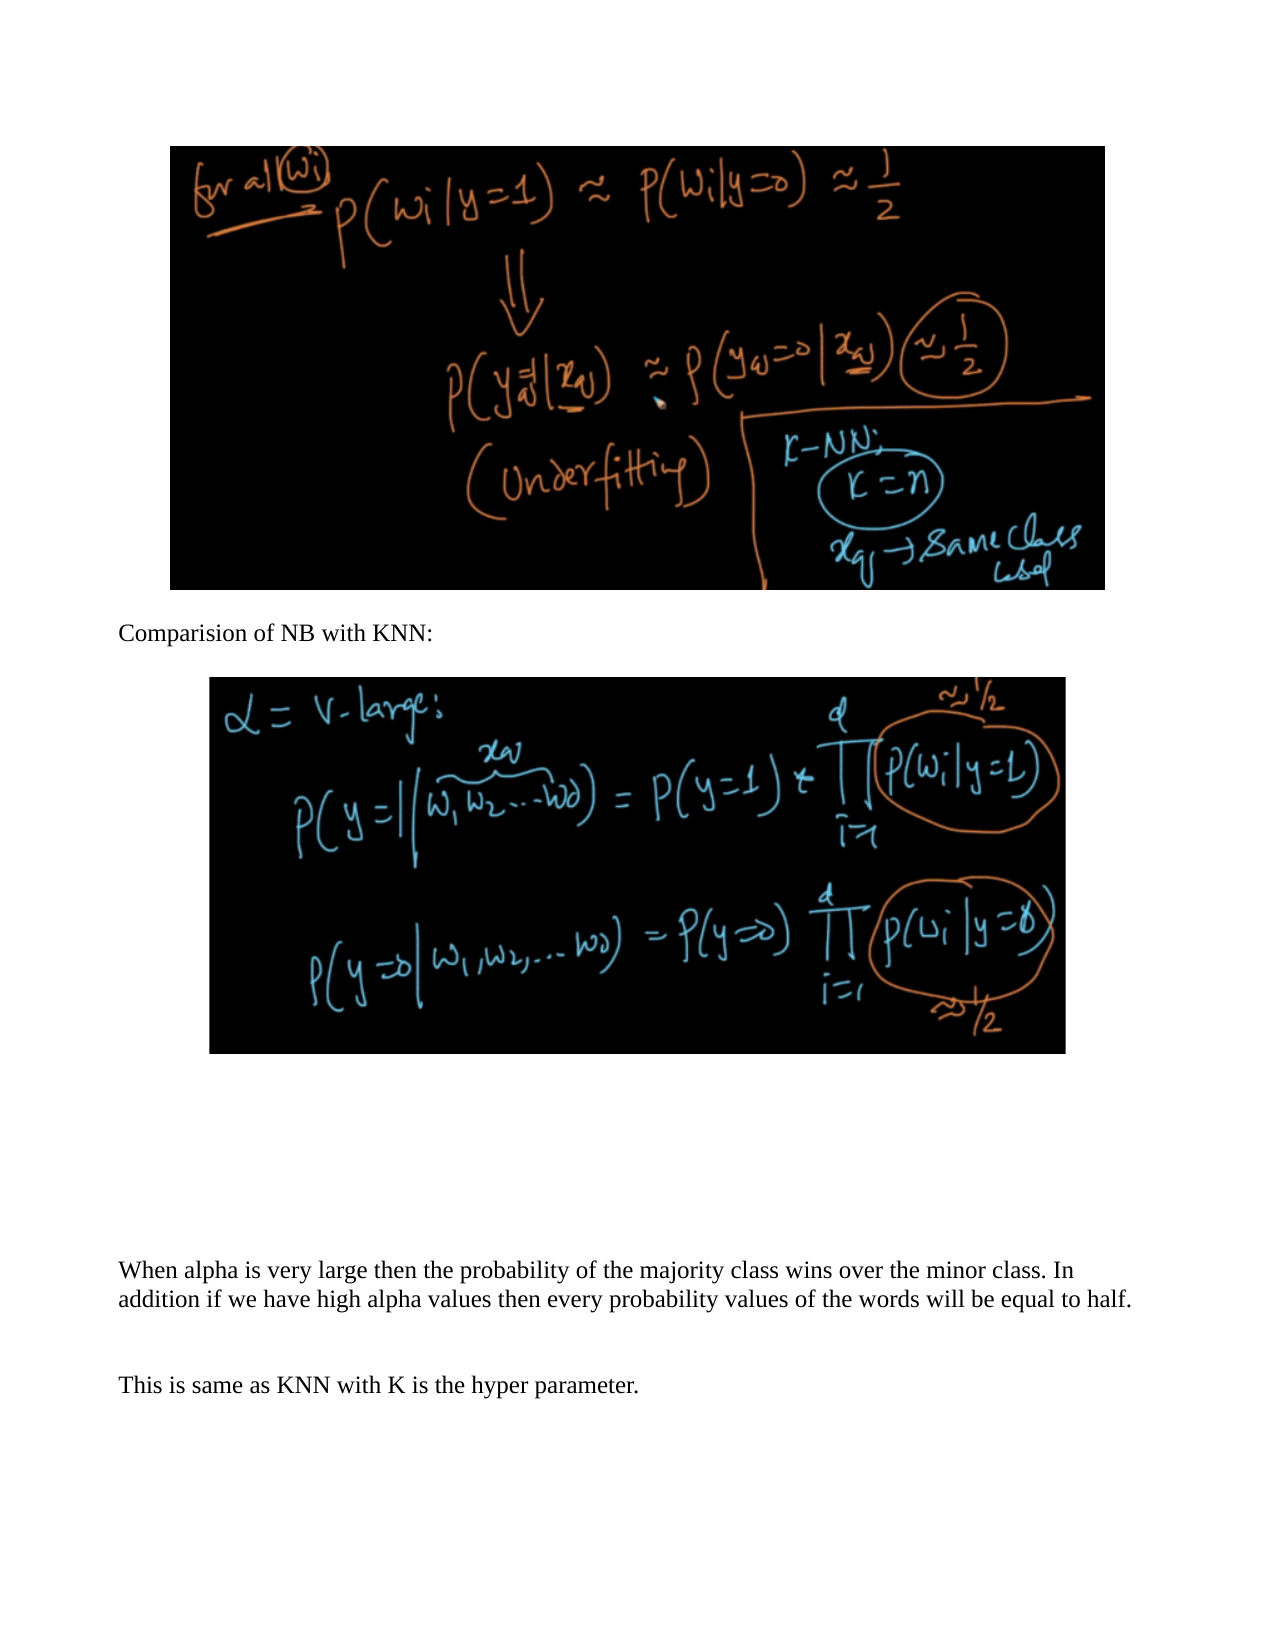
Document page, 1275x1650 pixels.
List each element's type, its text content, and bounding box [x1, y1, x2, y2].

picture [170, 146, 1105, 590]
text This is same as KNN with K is the hyper parameter. [118, 1370, 1157, 1399]
text When alpha is very large then the probability of the majority class wins over the minor class. In addition if we have high alpha values then every probability values of the words will be equal to half. [118, 1255, 1157, 1313]
text Comparision of NB with KNN: [118, 618, 1157, 647]
picture [209, 677, 1066, 1054]
